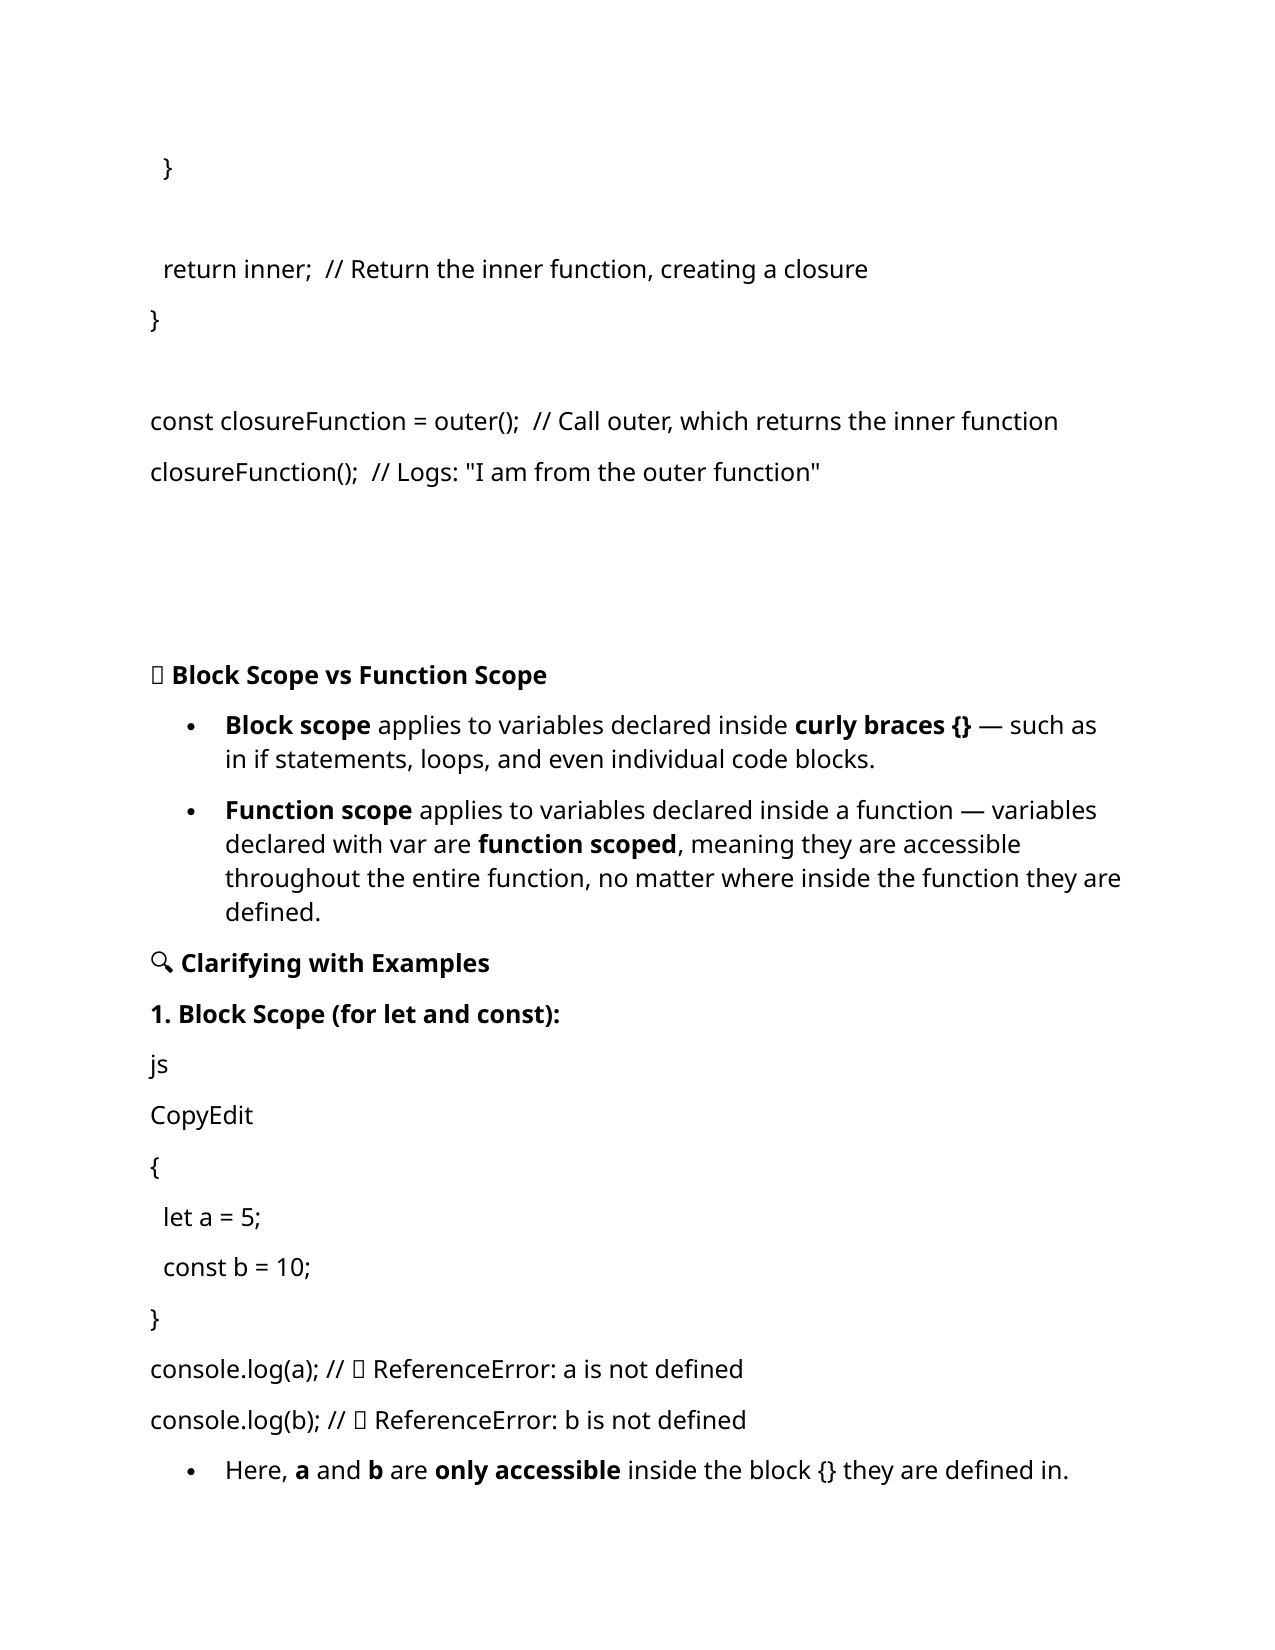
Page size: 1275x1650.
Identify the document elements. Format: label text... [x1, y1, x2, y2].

text js [150, 1047, 1125, 1081]
text const b = 10; [150, 1250, 1125, 1284]
list Function scope applies to variables declared inside a function — variables declared with var are function scoped, meaning they are accessible throughout the entire function, no matter where inside the function they are defined. [187, 793, 1125, 929]
text CopyEdit [150, 1098, 1125, 1132]
text { [150, 1149, 1125, 1183]
text let a = 5; [150, 1199, 1125, 1233]
text console.log(b); // ❌ ReferenceError: b is not defined [150, 1402, 1125, 1436]
text const closureFunction = outer(); // Call outer, which returns the inner function [150, 404, 1125, 438]
list Here, a and b are only accessible inside the block {} they are defined in. [187, 1453, 1125, 1487]
list Block scope applies to variables declared inside curly braces {} — such as in if statements, loops, and even individual code blocks. [187, 708, 1125, 776]
text console.log(a); // ❌ ReferenceError: a is not defined [150, 1352, 1125, 1386]
text return inner; // Return the inner function, creating a closure [150, 251, 1125, 286]
text } [150, 302, 1125, 336]
text 🧱 Block Scope vs Function Scope [150, 657, 1125, 691]
text } [150, 150, 1125, 184]
text 🔍 Clarifying with Examples [150, 946, 1125, 980]
text 1. Block Scope (for let and const): [150, 996, 1125, 1031]
text closureFunction(); // Logs: "I am from the outer function" [150, 454, 1125, 488]
text } [150, 1301, 1125, 1335]
